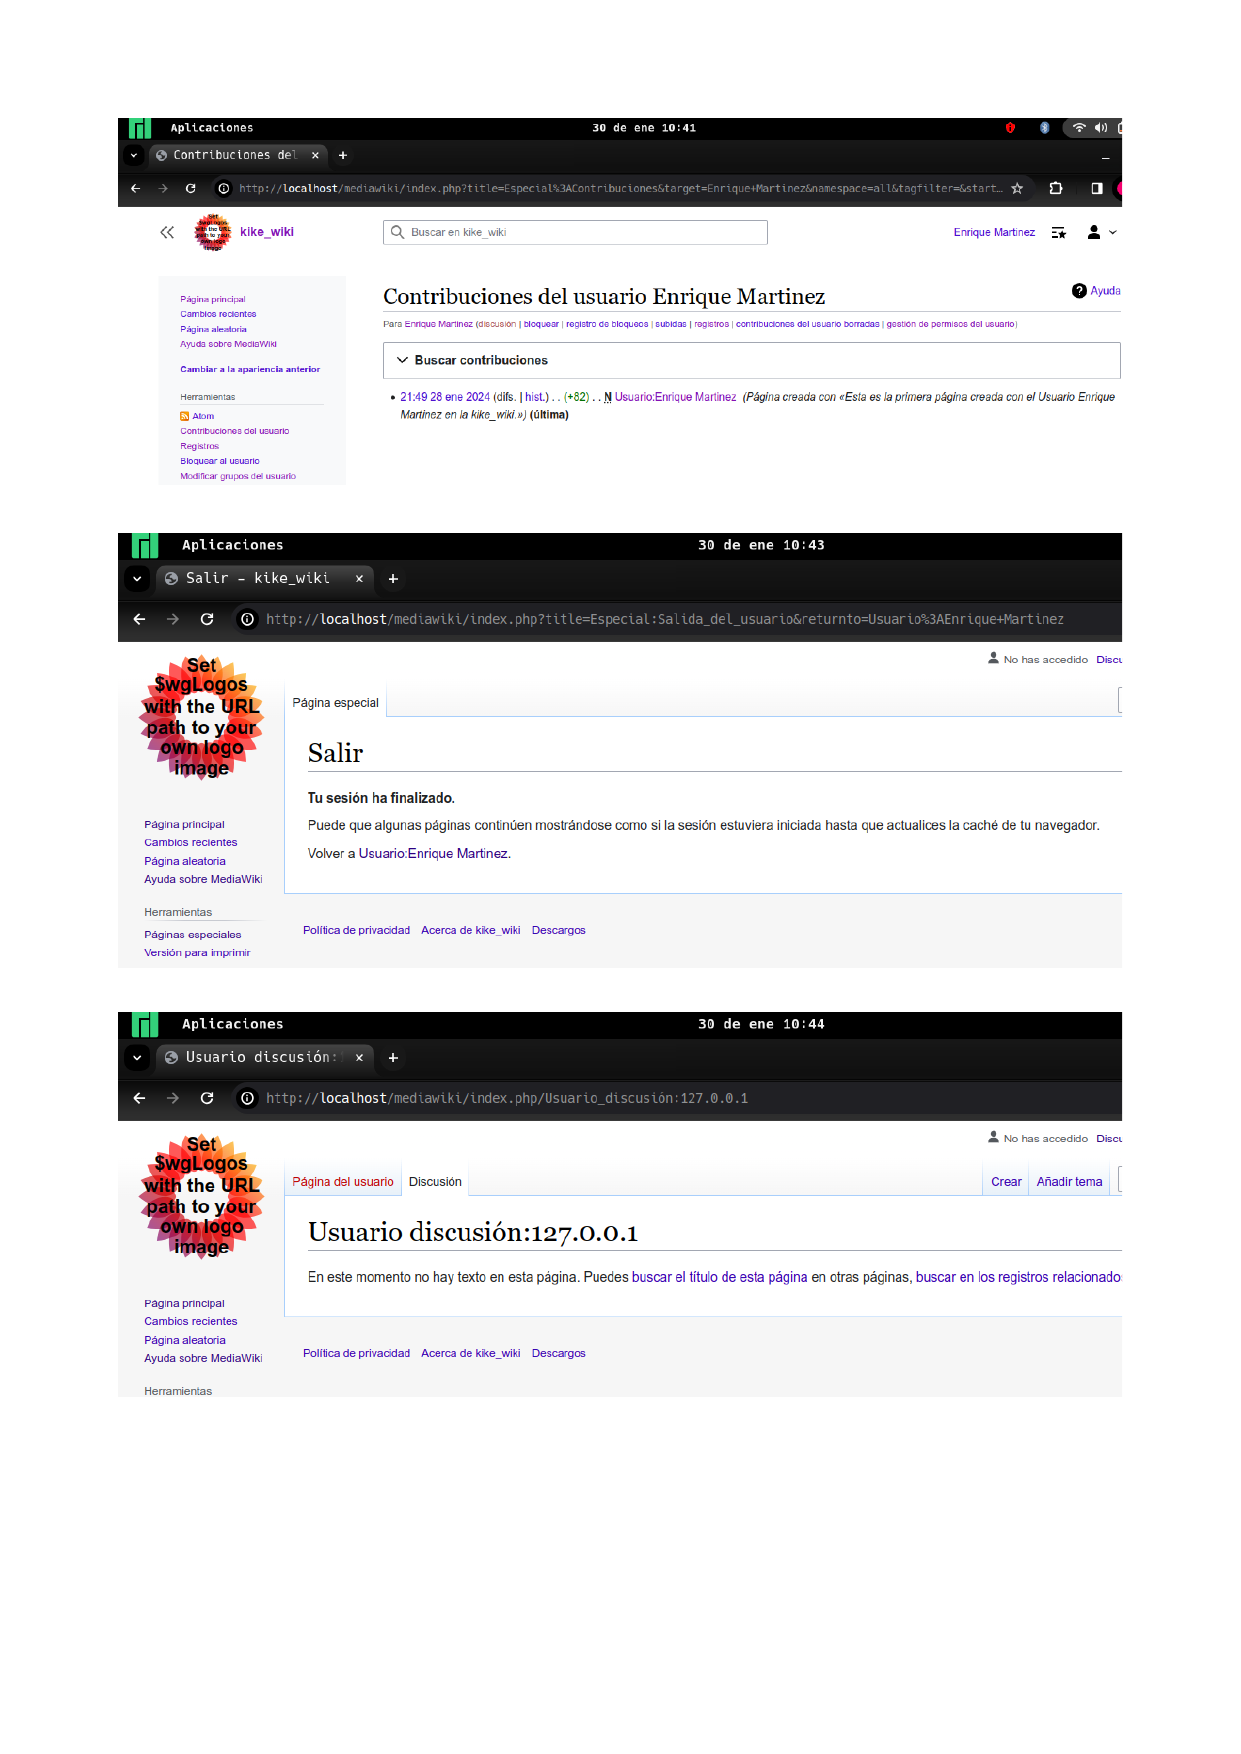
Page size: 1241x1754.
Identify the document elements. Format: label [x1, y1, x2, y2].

picture [118, 118, 1123, 485]
picture [118, 533, 1123, 968]
picture [118, 1012, 1123, 1397]
